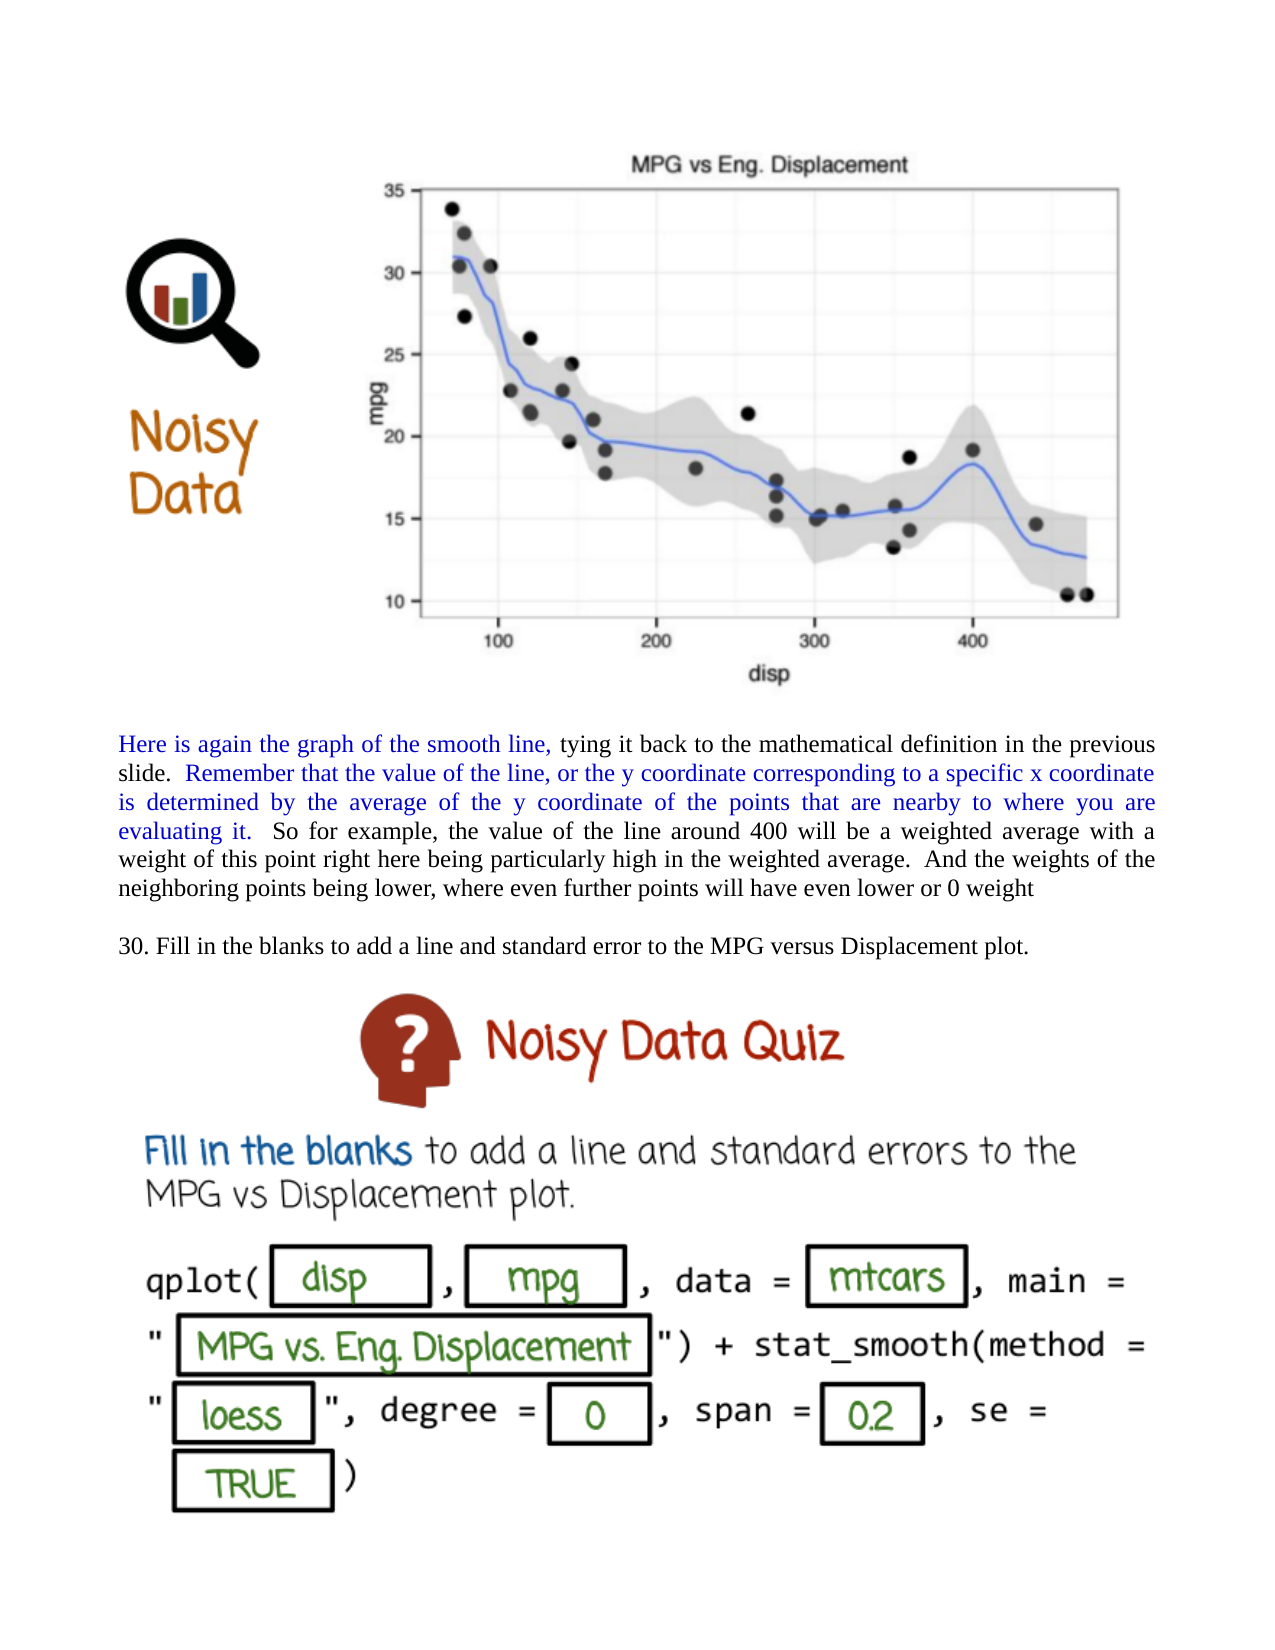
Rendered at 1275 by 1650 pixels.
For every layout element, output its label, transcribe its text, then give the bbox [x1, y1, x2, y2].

picture [118, 146, 1157, 701]
text Here is again the graph of the smooth line, tying it back to the mathematical definition in the previous slide. Remember that the value of the line, or the y coordinate corresponding to a specific x coordinate is determined by the average of the y coordinate of the points that are nearby to where you are evaluating it. So for example, the value of the line around 400 will be a weighted average with a weight of this point right here being particularly high in the weighted average. And the weights of the neighboring points being lower, where even further points will have even lower or 0 weight [118, 729, 1157, 902]
text 30. Fill in the blanks to add a line and standard error to the MPG versus Displacement plot. [118, 931, 1157, 959]
picture [118, 988, 1157, 1517]
